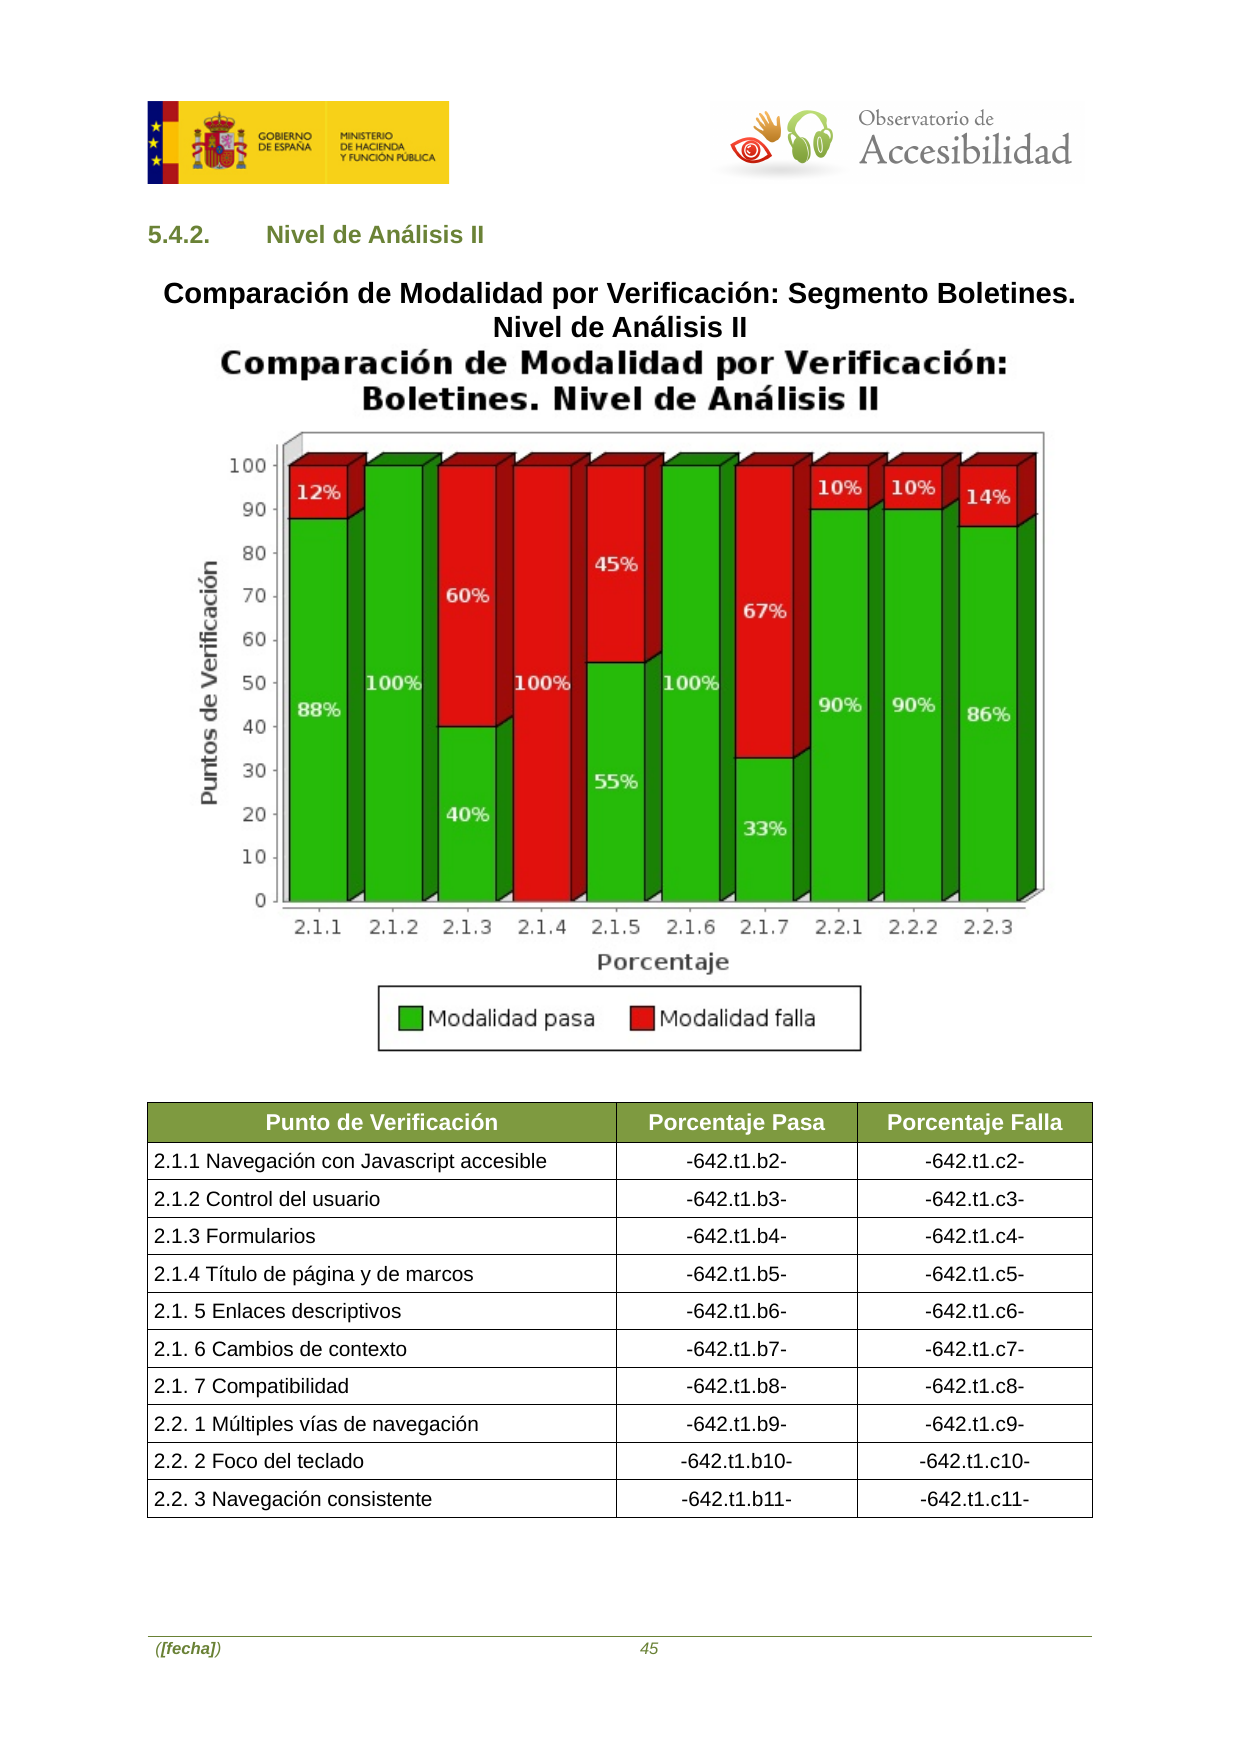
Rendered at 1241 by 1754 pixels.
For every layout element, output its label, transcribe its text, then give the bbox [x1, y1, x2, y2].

table_cell 2.1.4 Título de página y de marcos [148, 1255, 616, 1292]
subtitle Nivel de Análisis II [148, 220, 1092, 248]
table_cell 2.1. 7 Compatibilidad [148, 1368, 616, 1404]
table_cell -642.t1.c11- [858, 1480, 1092, 1517]
table_cell -642.t1.c7- [858, 1330, 1092, 1367]
table_cell -642.t1.b7- [617, 1330, 857, 1367]
table_cell -642.t1.b6- [617, 1293, 857, 1329]
table_cell 2.1. 5 Enlaces descriptivos [148, 1293, 616, 1329]
table_cell 2.1.1 Navegación con Javascript accesible [148, 1143, 616, 1179]
table_cell -642.t1.b5- [617, 1255, 857, 1292]
table_cell -642.t1.c3- [858, 1180, 1092, 1217]
table_cell 2.1. 6 Cambios de contexto [148, 1330, 616, 1367]
table_cell -642.t1.c9- [858, 1405, 1092, 1442]
table_cell -642.t1.b10- [617, 1443, 857, 1479]
table_cell -642.t1.c2- [858, 1143, 1092, 1179]
table_cell 2.1.3 Formularios [148, 1218, 616, 1254]
table_cell 2.2. 2 Foco del teclado [148, 1443, 616, 1479]
table_header Porcentaje Falla [858, 1103, 1092, 1142]
table_cell -642.t1.c6- [858, 1293, 1092, 1329]
table_cell -642.t1.c4- [858, 1218, 1092, 1254]
table_cell -642.t1.b8- [617, 1368, 857, 1404]
table_cell 2.2. 1 Múltiples vías de navegación [148, 1405, 616, 1442]
table_cell -642.t1.b4- [617, 1218, 857, 1254]
table_cell -642.t1.c8- [858, 1368, 1092, 1404]
table_cell -642.t1.c10- [858, 1443, 1092, 1479]
picture [178, 343, 1062, 1053]
table_cell -642.t1.b9- [617, 1405, 857, 1442]
table_cell -642.t1.b3- [617, 1180, 857, 1217]
picture [147, 101, 450, 184]
table_cell 2.2. 3 Navegación consistente [148, 1480, 616, 1517]
table_header Punto de Verificación [148, 1103, 616, 1142]
table_header Porcentaje Pasa [617, 1103, 857, 1142]
picture [710, 101, 1086, 184]
table_cell -642.t1.b11- [617, 1480, 857, 1517]
table_cell 2.1.2 Control del usuario [148, 1180, 616, 1217]
text Comparación de Modalidad por Verificación: Segmento Boletines. Nivel de Análisis II [148, 276, 1092, 343]
table_cell -642.t1.c5- [858, 1255, 1092, 1292]
table_cell -642.t1.b2- [617, 1143, 857, 1179]
